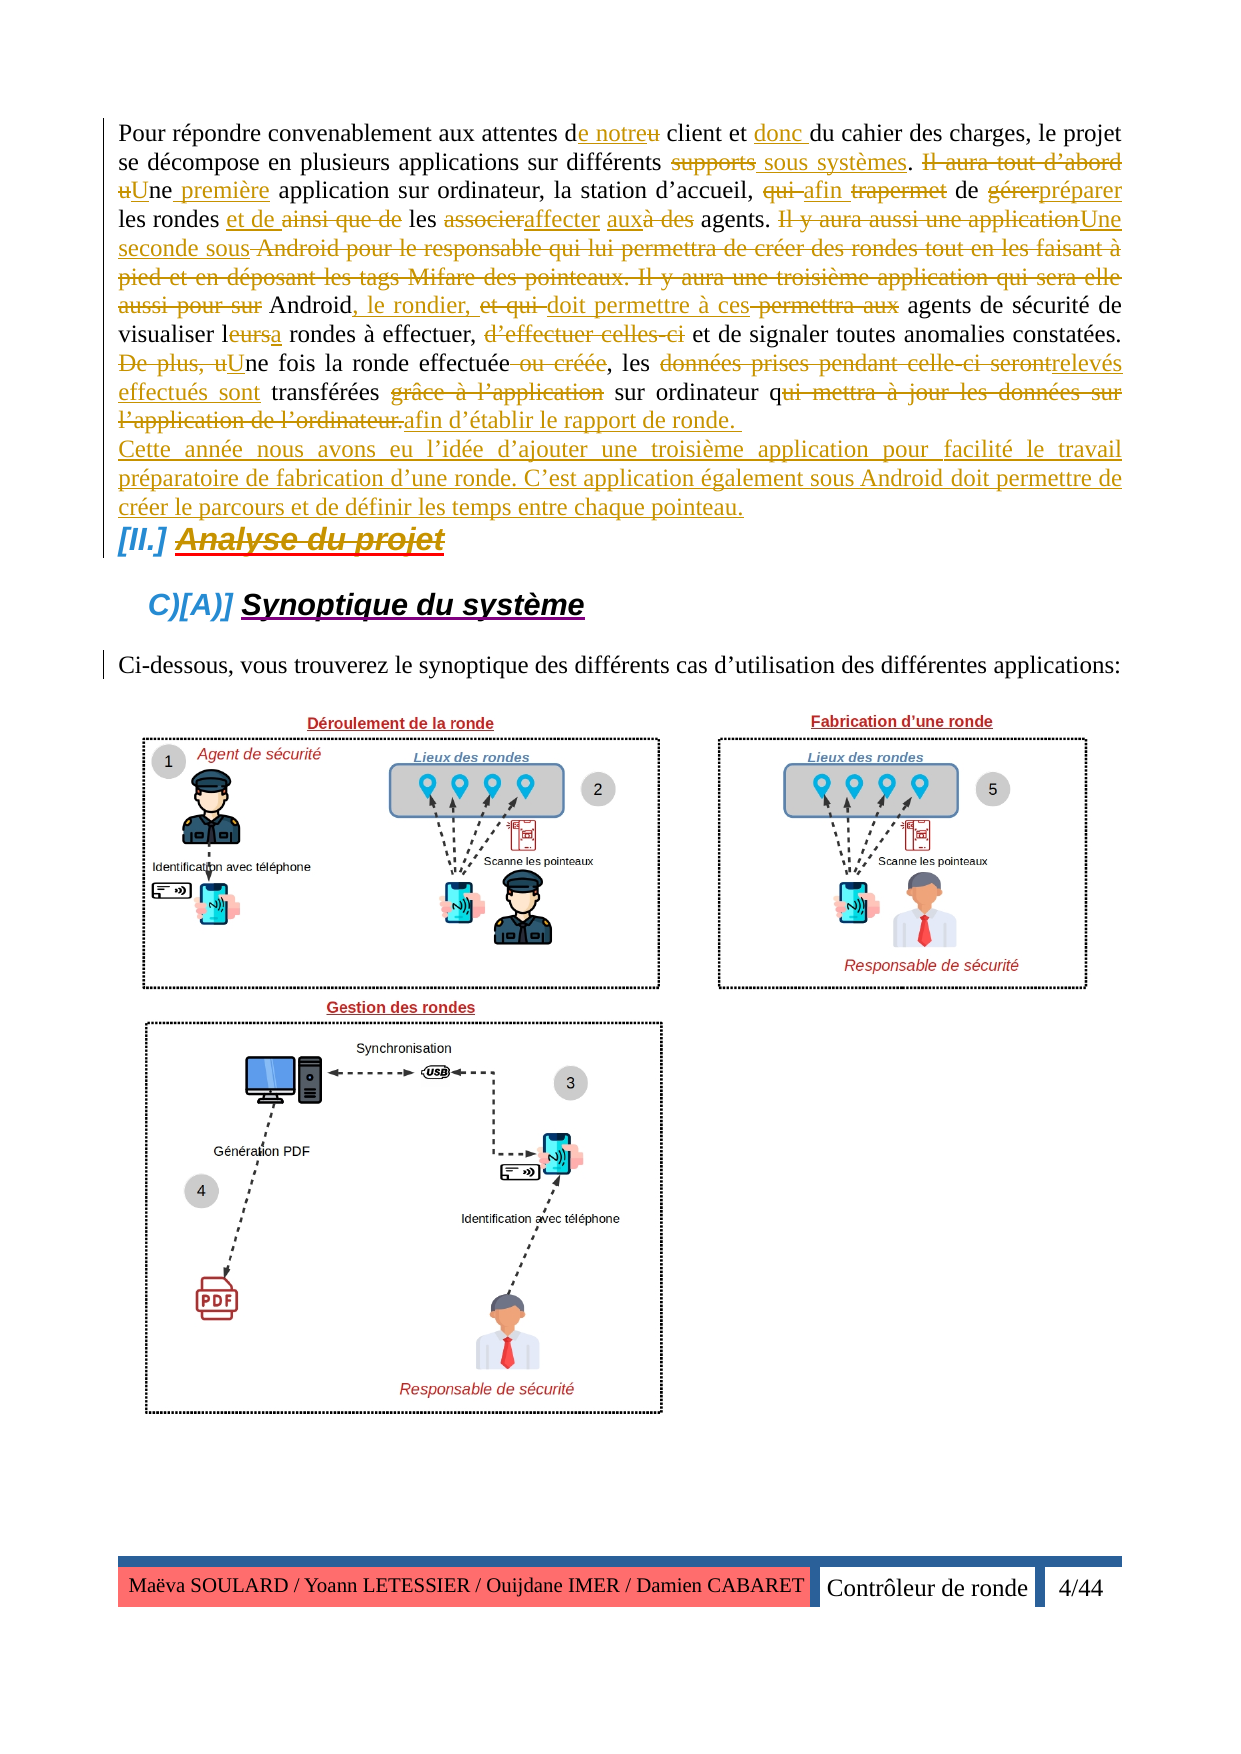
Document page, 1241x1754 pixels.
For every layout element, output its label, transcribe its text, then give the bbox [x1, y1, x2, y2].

text Pour répondre convenablement aux attentes de notre client et donc du cahier des charges, le projet se décompose en plusieurs applications sur différents sous systèmes. Une première application sur ordinateur, la station d’accueil, afin de préparer les rondes et de les affecter aux agents. Une seconde sous Android, le rondier, doit permettre à ces agents de sécurité de visualiser la rondes à effectuer, et de signaler toutes anomalies constatées. Une fois la ronde effectuée, les relevés effectués sont transférées sur ordinateur qafin d’établir le rapport de ronde. [118, 279, 1122, 434]
text Ci-dessous, vous trouverez le synoptique des différents cas d’utilisation des différentes applications: [118, 650, 1122, 679]
picture [118, 679, 1123, 1442]
subtitle Synoptique du système [118, 586, 1122, 622]
text Cette année nous avons eu l’idée d’ajouter une troisième application pour facilité le travail [118, 434, 1122, 459]
text préparatoire de fabrication d’une ronde. C’est application également sous Android doit permettre de [118, 460, 1122, 488]
text Pour répondre convenablement aux attentes de notre client et donc du cahier des charges, le projet se décompose en plusieurs applications sur différents sous systèmes. Une première application sur ordinateur, la station d’accueil, afin de préparer les rondes et de les affecter aux agents. Une seconde sous Android, le rondier, doit permettre à ces agents de sécurité de visualiser la rondes à effectuer, et de signaler toutes anomalies constatées. Une fois la ronde effectuée, les relevés effectués sont transférées sur ordinateur qafin d’établir le rapport de ronde. [118, 118, 1122, 277]
text créer le parcours et de définir les temps entre chaque pointeau. [118, 489, 1122, 521]
